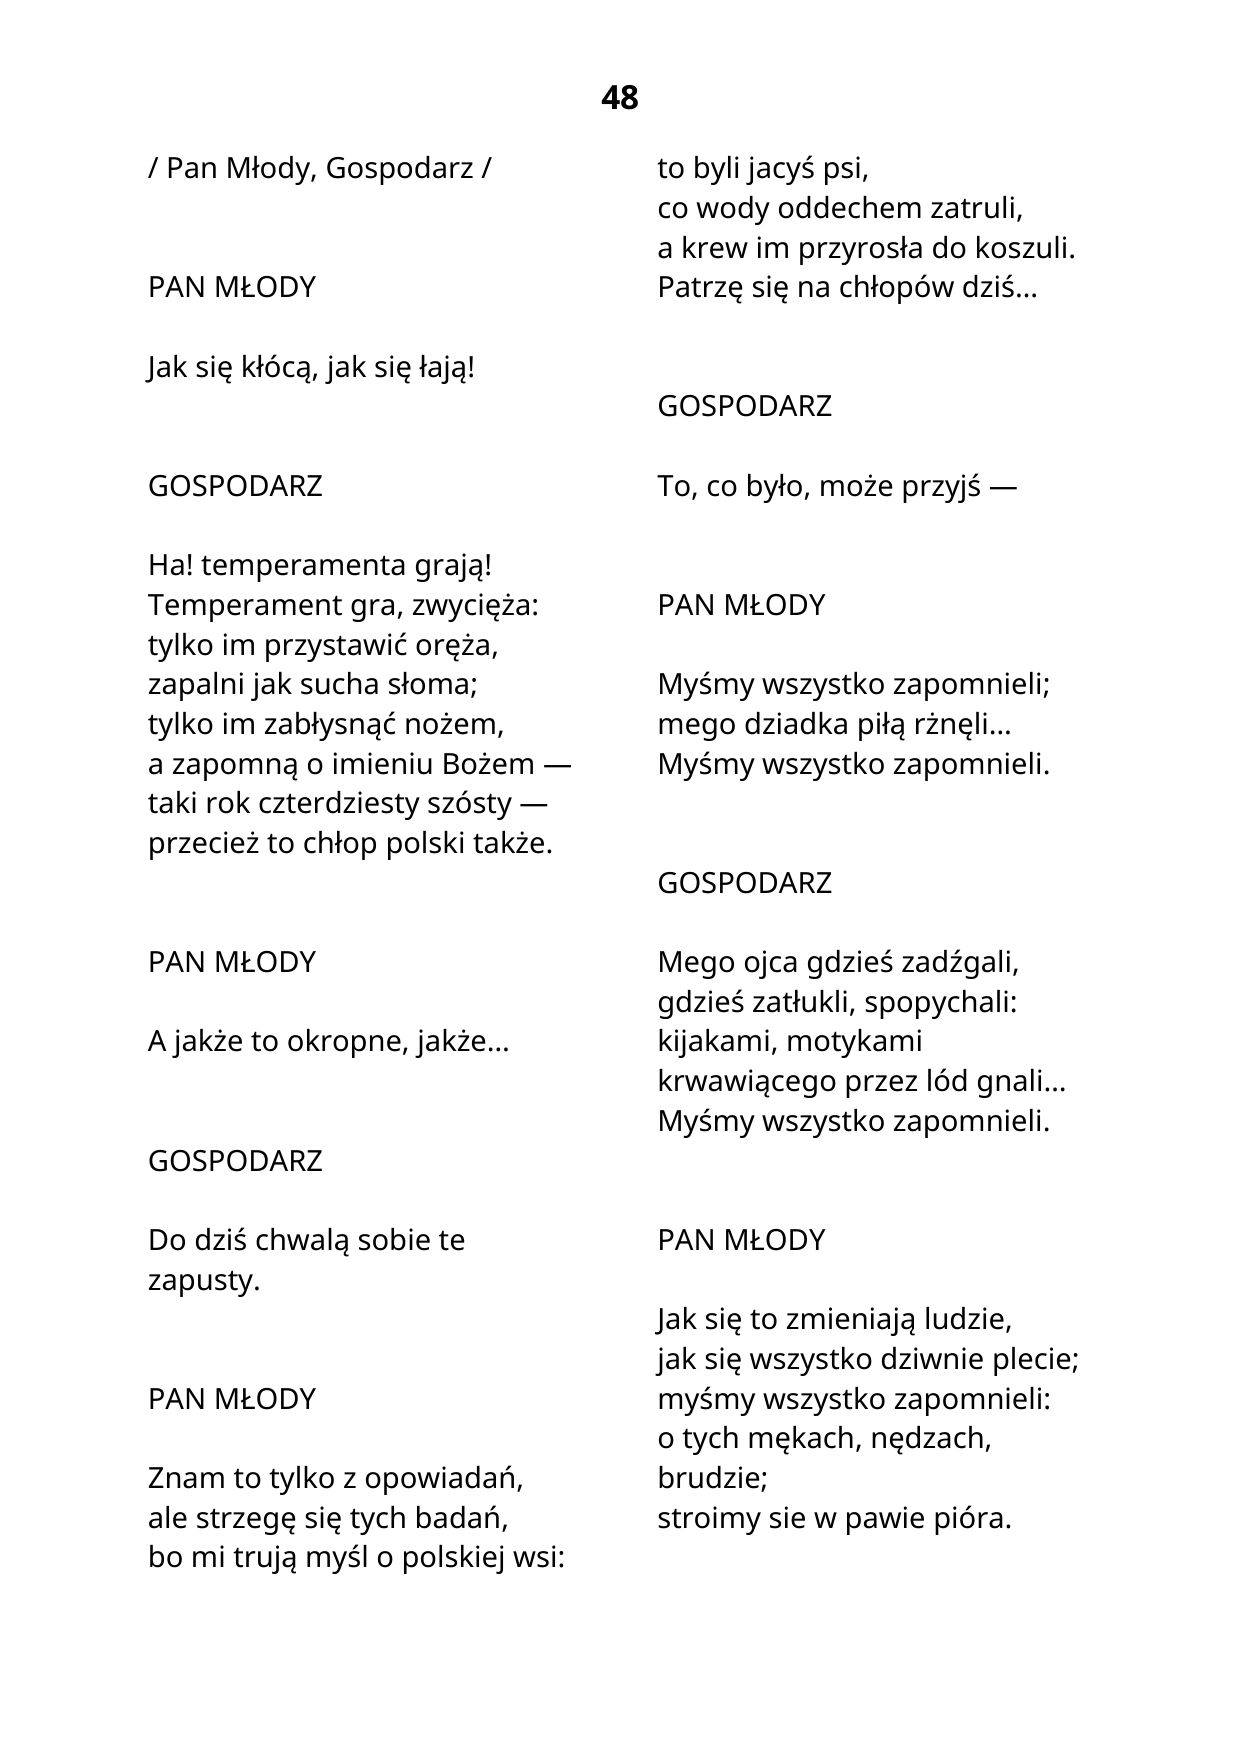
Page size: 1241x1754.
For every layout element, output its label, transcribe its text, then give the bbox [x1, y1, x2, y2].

text PAN MŁODY [148, 1378, 583, 1418]
text GOSPODARZ [657, 862, 1093, 902]
text bo mi trują myśl o polskiej wsi: [148, 1537, 583, 1576]
text to byli jacyś psi, [657, 148, 1093, 187]
text myśmy wszystko zapomnieli: [657, 1378, 1093, 1418]
text GOSPODARZ [148, 1140, 583, 1179]
text co wody oddechem zatruli, [657, 187, 1093, 227]
text Temperament gra, zwycięża: [148, 584, 583, 624]
text Znam to tylko z opowiadań, [148, 1457, 583, 1497]
text zapalni jak sucha słoma; [148, 663, 583, 703]
text Jak się kłócą, jak się łają! [148, 346, 583, 386]
text ale strzegę się tych badań, [148, 1497, 583, 1537]
text tylko im zabłysnąć nożem, [148, 703, 583, 743]
text krwawiącego przez lód gnali… [657, 1060, 1093, 1100]
text Ha! temperamenta grają! [148, 544, 583, 584]
text Myśmy wszystko zapomnieli. [657, 1100, 1093, 1140]
text Patrzę się na chłopów dziś… [657, 267, 1093, 306]
text stroimy sie w pawie pióra. [657, 1497, 1093, 1537]
text To, co było, może przyjś — [657, 465, 1093, 505]
text Do dziś chwalą sobie te zapusty. [148, 1219, 583, 1298]
text a krew im przyrosła do koszuli. [657, 227, 1093, 267]
text taki rok czterdziesty szósty — [148, 783, 583, 822]
text a zapomną o imieniu Bożem — [148, 743, 583, 783]
text PAN MŁODY [657, 1219, 1093, 1259]
text Mego ojca gdzieś zadźgali, [657, 941, 1093, 981]
text przecież to chłop polski także. [148, 822, 583, 862]
text PAN MŁODY [148, 941, 583, 981]
text PAN MŁODY [148, 267, 583, 306]
text Myśmy wszystko zapomnieli; [657, 663, 1093, 703]
text tylko im przystawić oręża, [148, 624, 583, 663]
text gdzieś zatłukli, spopychali: [657, 981, 1093, 1021]
text GOSPODARZ [657, 386, 1093, 425]
text Myśmy wszystko zapomnieli. [657, 743, 1093, 783]
text / Pan Młody, Gospodarz / [148, 148, 583, 187]
text GOSPODARZ [148, 465, 583, 505]
text mego dziadka piłą rżnęli… [657, 703, 1093, 743]
text kijakami, motykami [657, 1021, 1093, 1060]
text Jak się to zmieniają ludzie, [657, 1298, 1093, 1338]
text o tych mękach, nędzach, brudzie; [657, 1418, 1093, 1497]
text A jakże to okropne, jakże… [148, 1021, 583, 1060]
text jak się wszystko dziwnie plecie; [657, 1338, 1093, 1378]
text PAN MŁODY [657, 584, 1093, 624]
